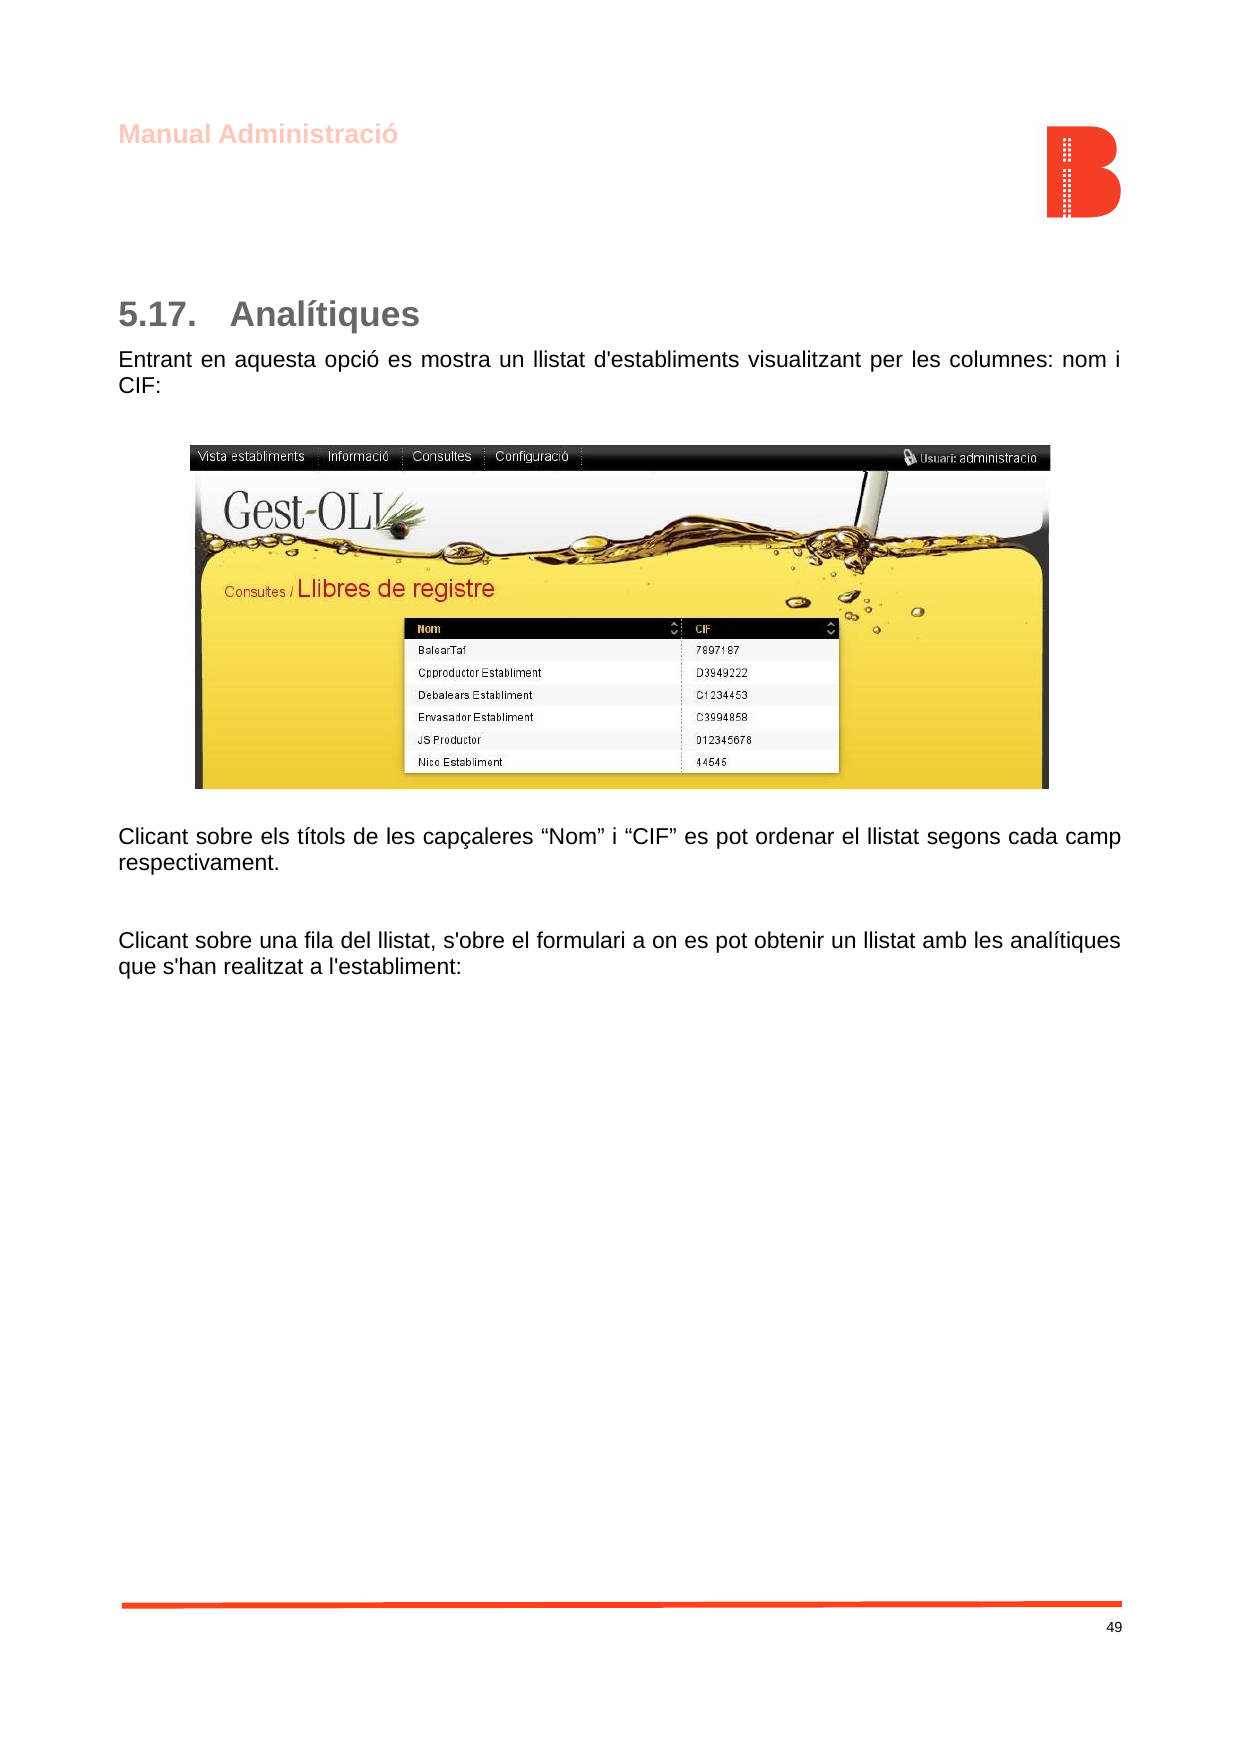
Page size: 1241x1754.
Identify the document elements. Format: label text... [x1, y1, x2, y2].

picture [190, 445, 1051, 789]
subtitle Analítiques [118, 293, 1122, 333]
text Clicant sobre una fila del llistat, s'obre el formulari a on es pot obtenir un llistat amb les analítiques que s'han realitzat a l'establiment: [118, 927, 1122, 979]
picture [1036, 124, 1130, 221]
text Clicant sobre els títols de les capçaleres “Nom” i “CIF” es pot ordenar el llistat segons cada camp respectivament. [118, 823, 1122, 875]
text Entrant en aquesta opció es mostra un llistat d'establiments visualitzant per les columnes: nom i CIF: [118, 346, 1122, 399]
